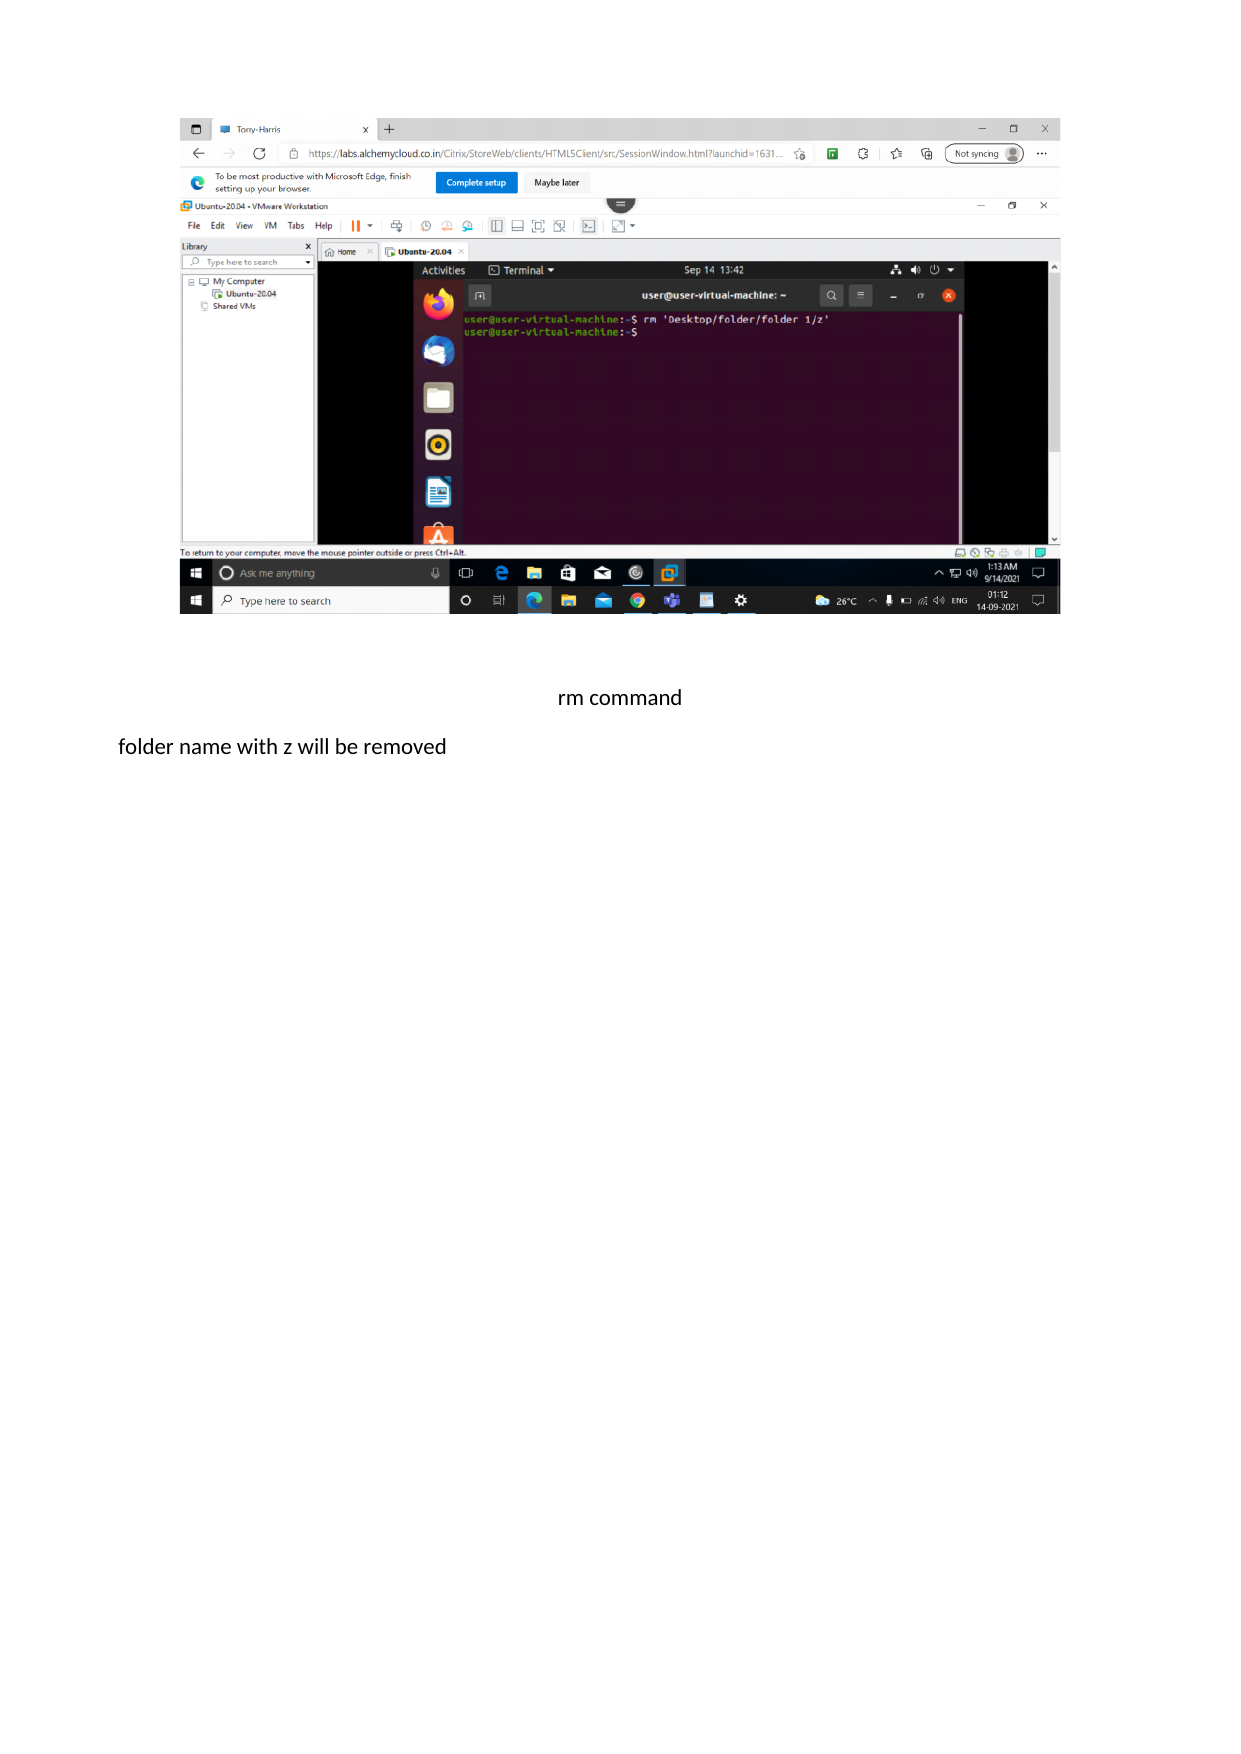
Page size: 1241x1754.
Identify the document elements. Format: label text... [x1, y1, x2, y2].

text rm command [118, 683, 1122, 711]
text folder name with z will be removed [118, 732, 1122, 760]
